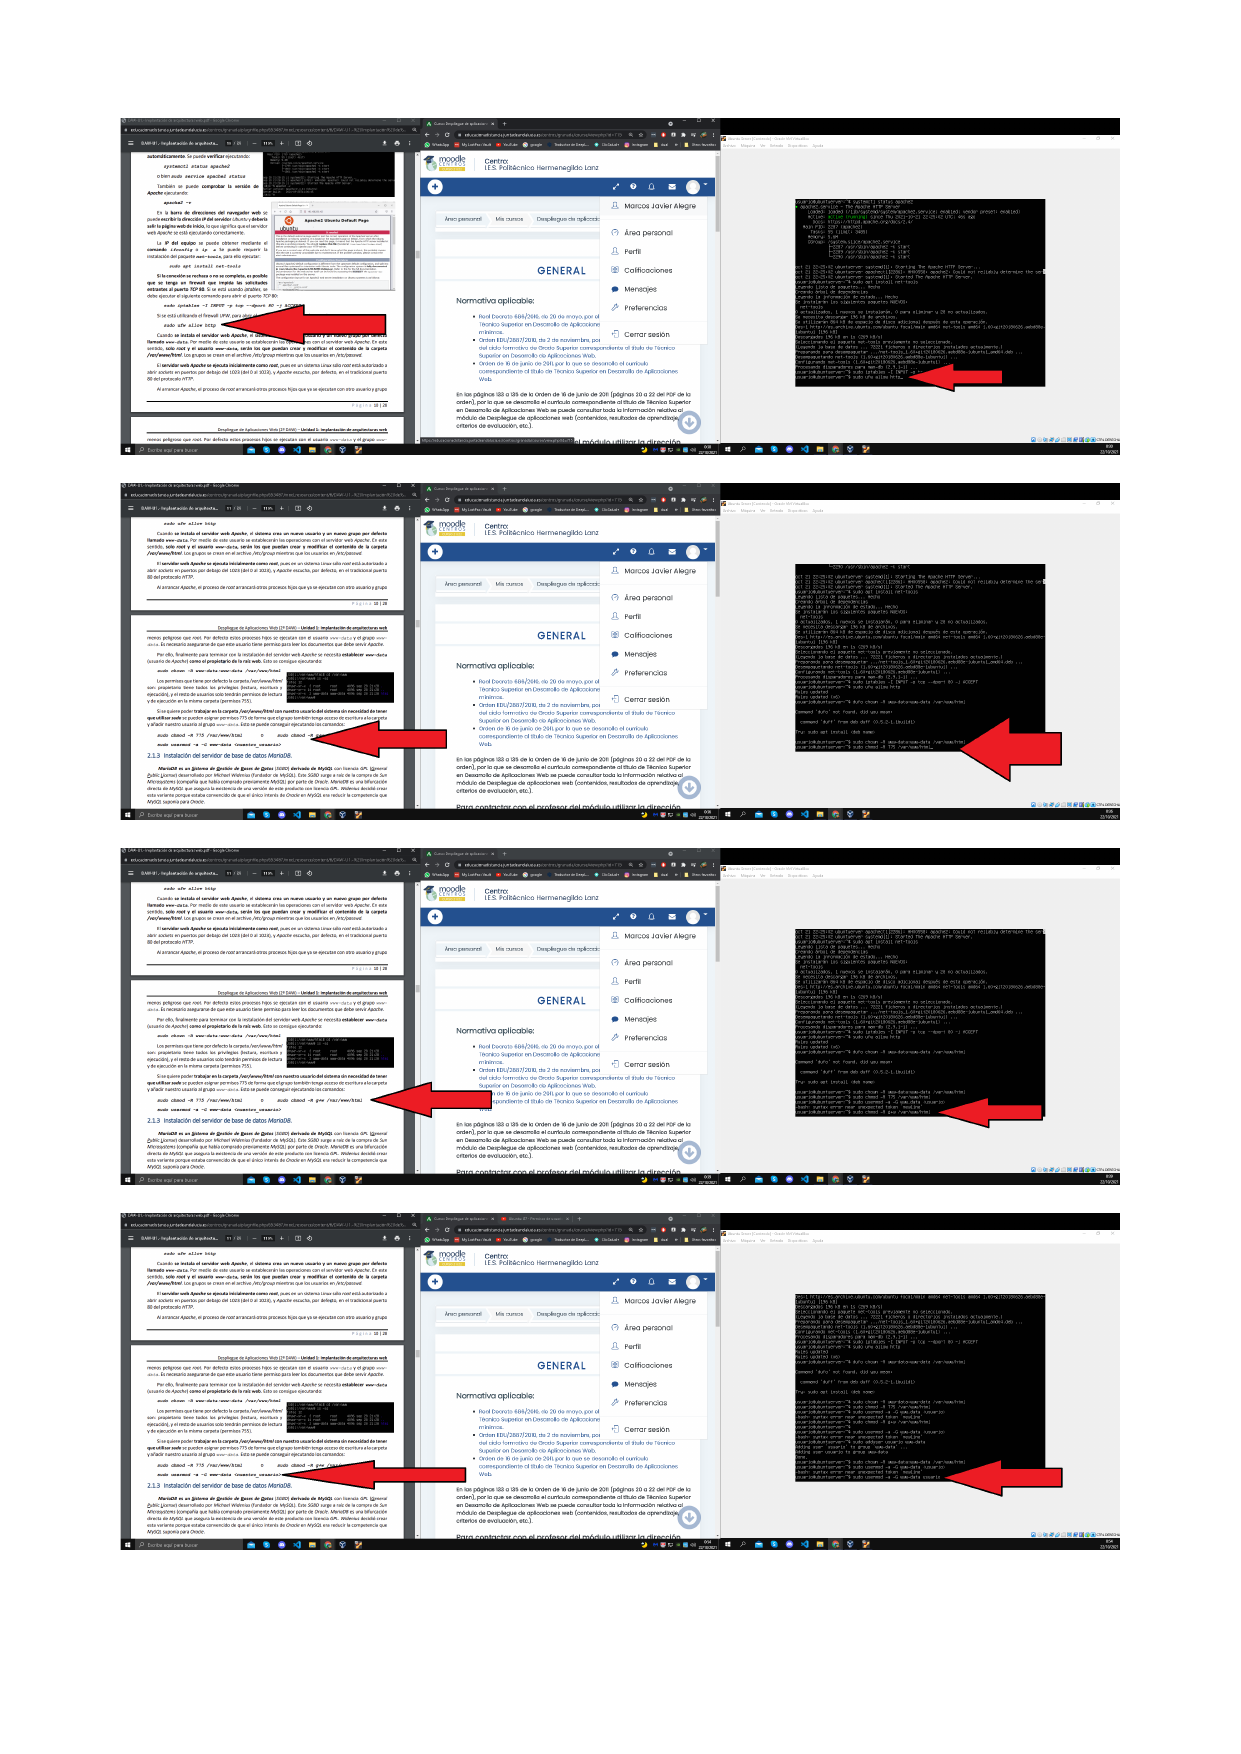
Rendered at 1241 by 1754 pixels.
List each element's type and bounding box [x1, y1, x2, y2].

picture [120, 848, 1120, 1185]
picture [120, 1213, 1120, 1550]
picture [120, 483, 1120, 820]
picture [120, 118, 1120, 455]
